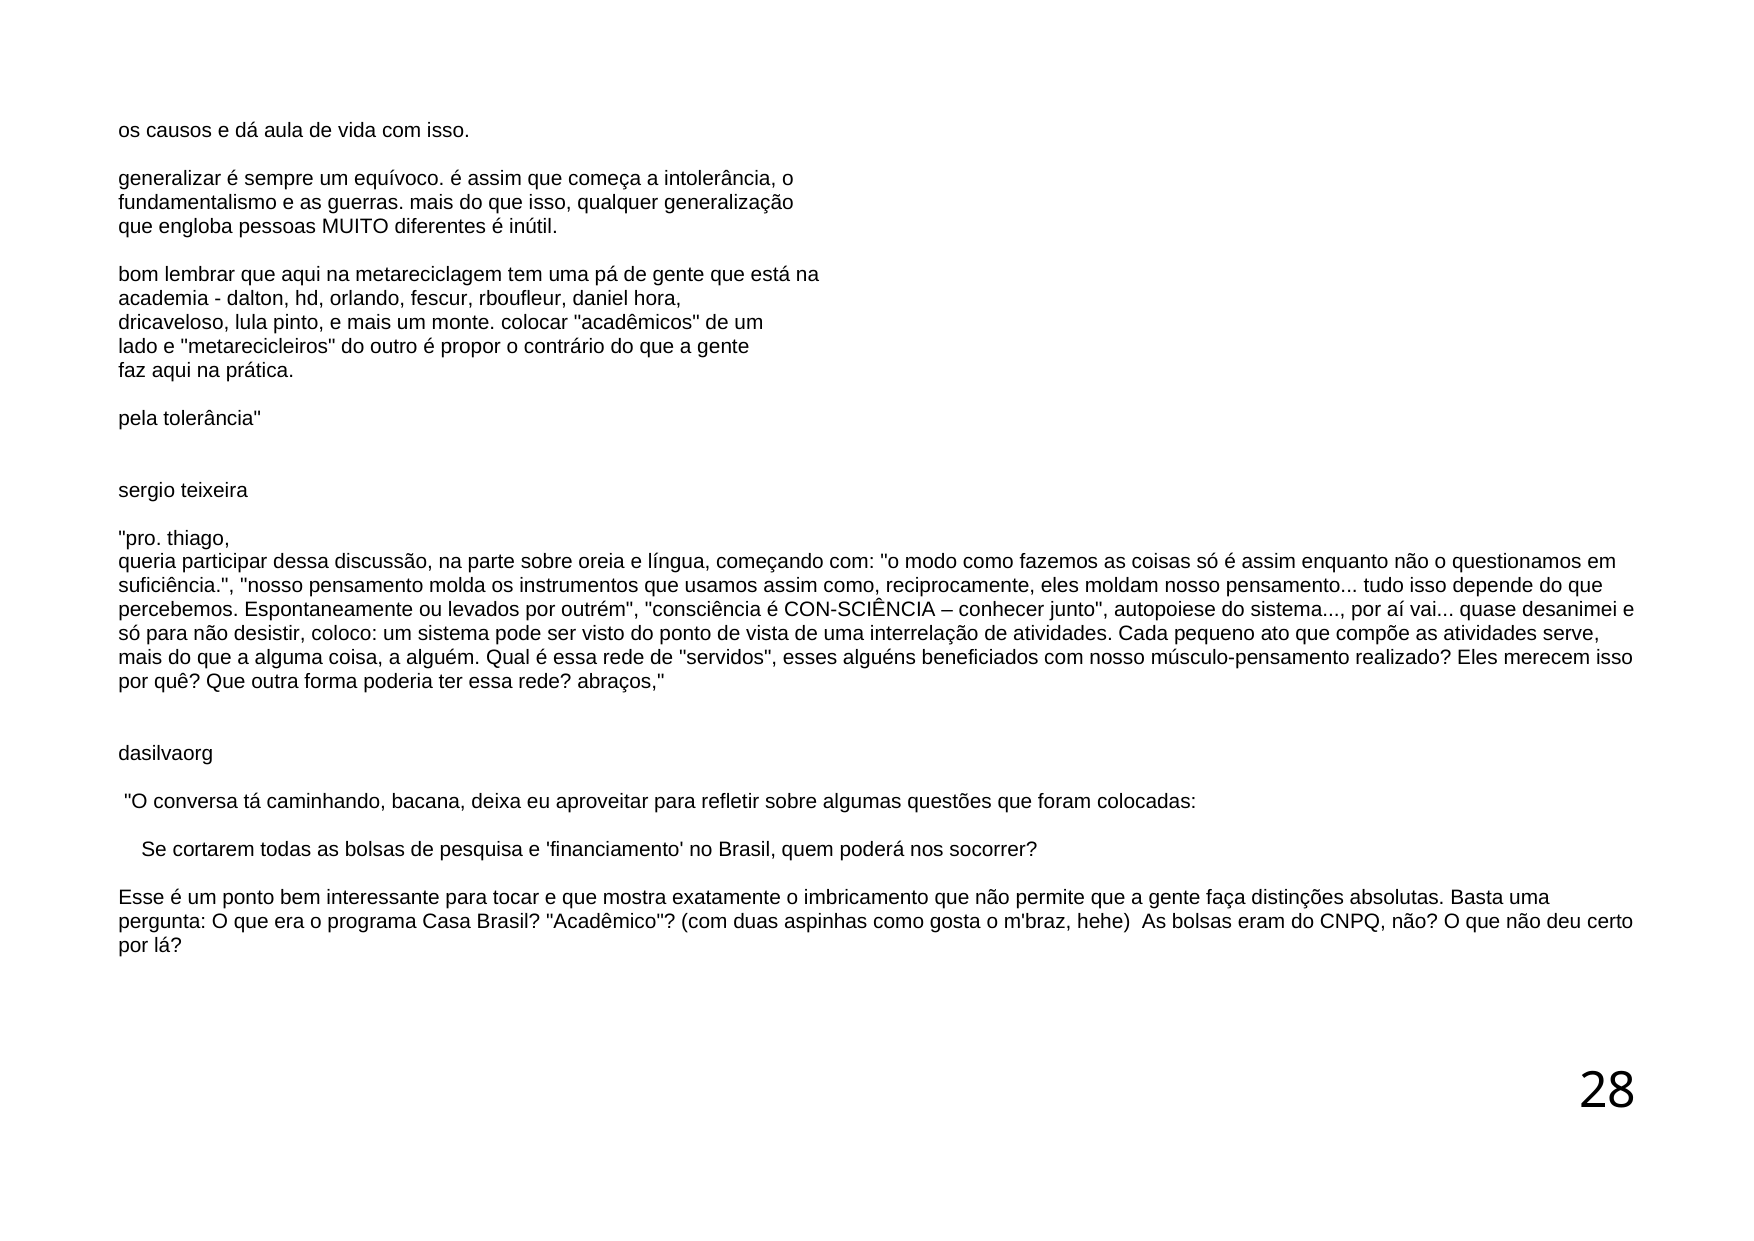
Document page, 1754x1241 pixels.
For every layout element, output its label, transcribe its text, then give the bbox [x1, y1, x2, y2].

text sergio teixeira [118, 477, 1636, 501]
text Se cortarem todas as bolsas de pesquisa e 'financiamento' no Brasil, quem poderá nos socorrer? [118, 837, 1636, 861]
text dricaveloso, lula pinto, e mais um monte. colocar "acadêmicos" de um [118, 310, 1636, 334]
text "O conversa tá caminhando, bacana, deixa eu aproveitar para refletir sobre algumas questões que foram colocadas: [118, 789, 1636, 813]
text bom lembrar que aqui na metareciclagem tem uma pá de gente que está na [118, 262, 1636, 286]
text faz aqui na prática. [118, 358, 1636, 382]
text queria participar dessa discussão, na parte sobre oreia e língua, começando com: "o modo como fazemos as coisas só é assim enquanto não o questionamos em suficiência.", "nosso pensamento molda os instrumentos que usamos assim como, reciprocamente, eles moldam nosso pensamento... tudo isso depende do que percebemos. Espontaneamente ou levados por outrém", "consciência é CON-SCIÊNCIA – conhecer junto", autopoiese do sistema..., por aí vai... quase desanimei e só para não desistir, coloco: um sistema pode ser visto do ponto de vista de uma interrelação de atividades. Cada pequeno ato que compõe as atividades serve, mais do que a alguma coisa, a alguém. Qual é essa rede de "servidos", esses alguéns beneficiados com nosso músculo-pensamento realizado? Eles merecem isso por quê? Que outra forma poderia ter essa rede? abraços," [118, 549, 1636, 693]
text "pro. thiago, [118, 525, 1636, 549]
text pela tolerância" [118, 406, 1636, 429]
text Esse é um ponto bem interessante para tocar e que mostra exatamente o imbricamento que não permite que a gente faça distinções absolutas. Basta uma pergunta: O que era o programa Casa Brasil? "Acadêmico"? (com duas aspinhas como gosta o m'braz, hehe) As bolsas eram do CNPQ, não? O que não deu certo por lá? [118, 885, 1636, 957]
text generalizar é sempre um equívoco. é assim que começa a intolerância, o [118, 166, 1636, 190]
text dasilvaorg [118, 741, 1636, 765]
text fundamentalismo e as guerras. mais do que isso, qualquer generalização [118, 190, 1636, 214]
text os causos e dá aula de vida com isso. [118, 118, 1636, 142]
text academia - dalton, hd, orlando, fescur, rboufleur, daniel hora, [118, 286, 1636, 310]
text lado e "metarecicleiros" do outro é propor o contrário do que a gente [118, 334, 1636, 358]
text que engloba pessoas MUITO diferentes é inútil. [118, 214, 1636, 238]
